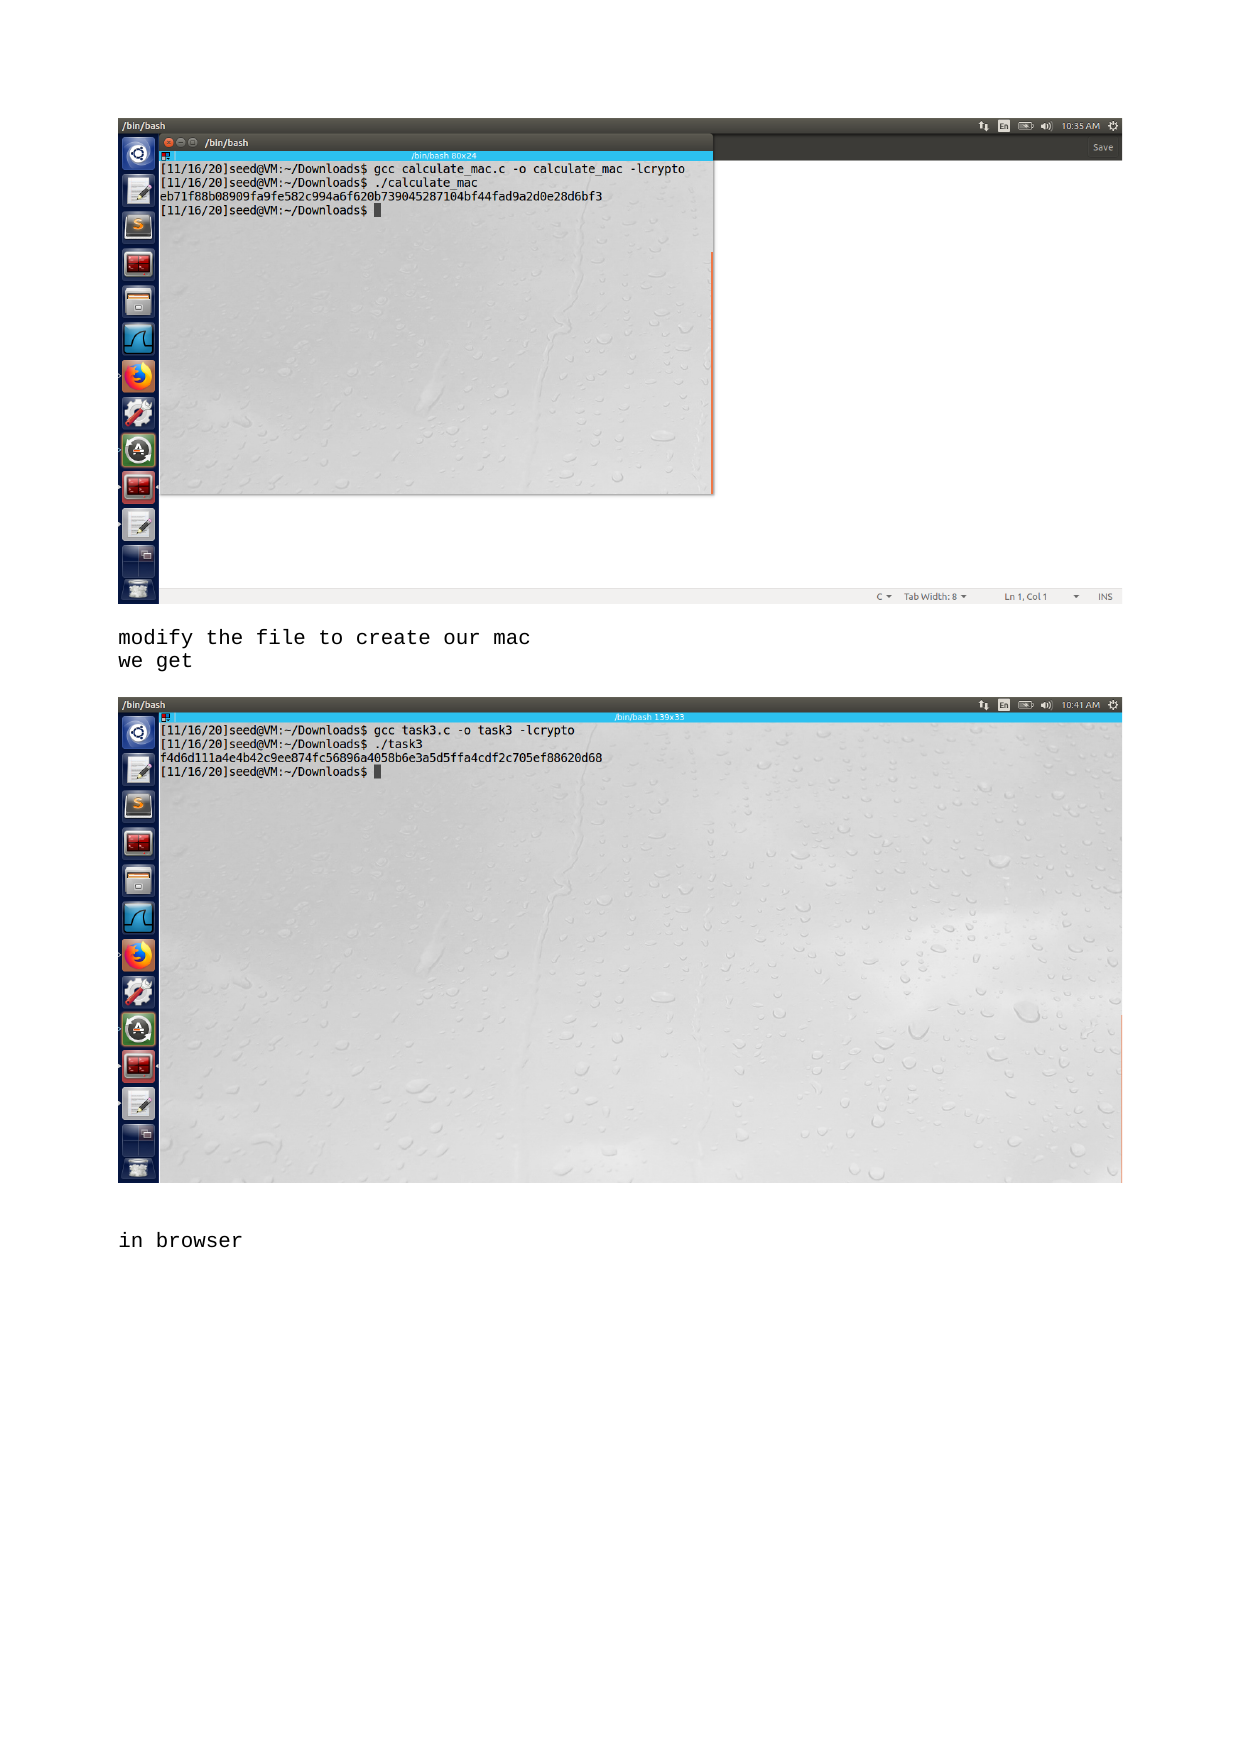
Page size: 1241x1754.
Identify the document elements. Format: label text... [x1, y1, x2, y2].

text we get [118, 650, 1122, 674]
text in browser [118, 1230, 1122, 1254]
picture [118, 118, 1123, 604]
text modify the file to create our mac [118, 627, 1122, 650]
picture [118, 697, 1123, 1183]
